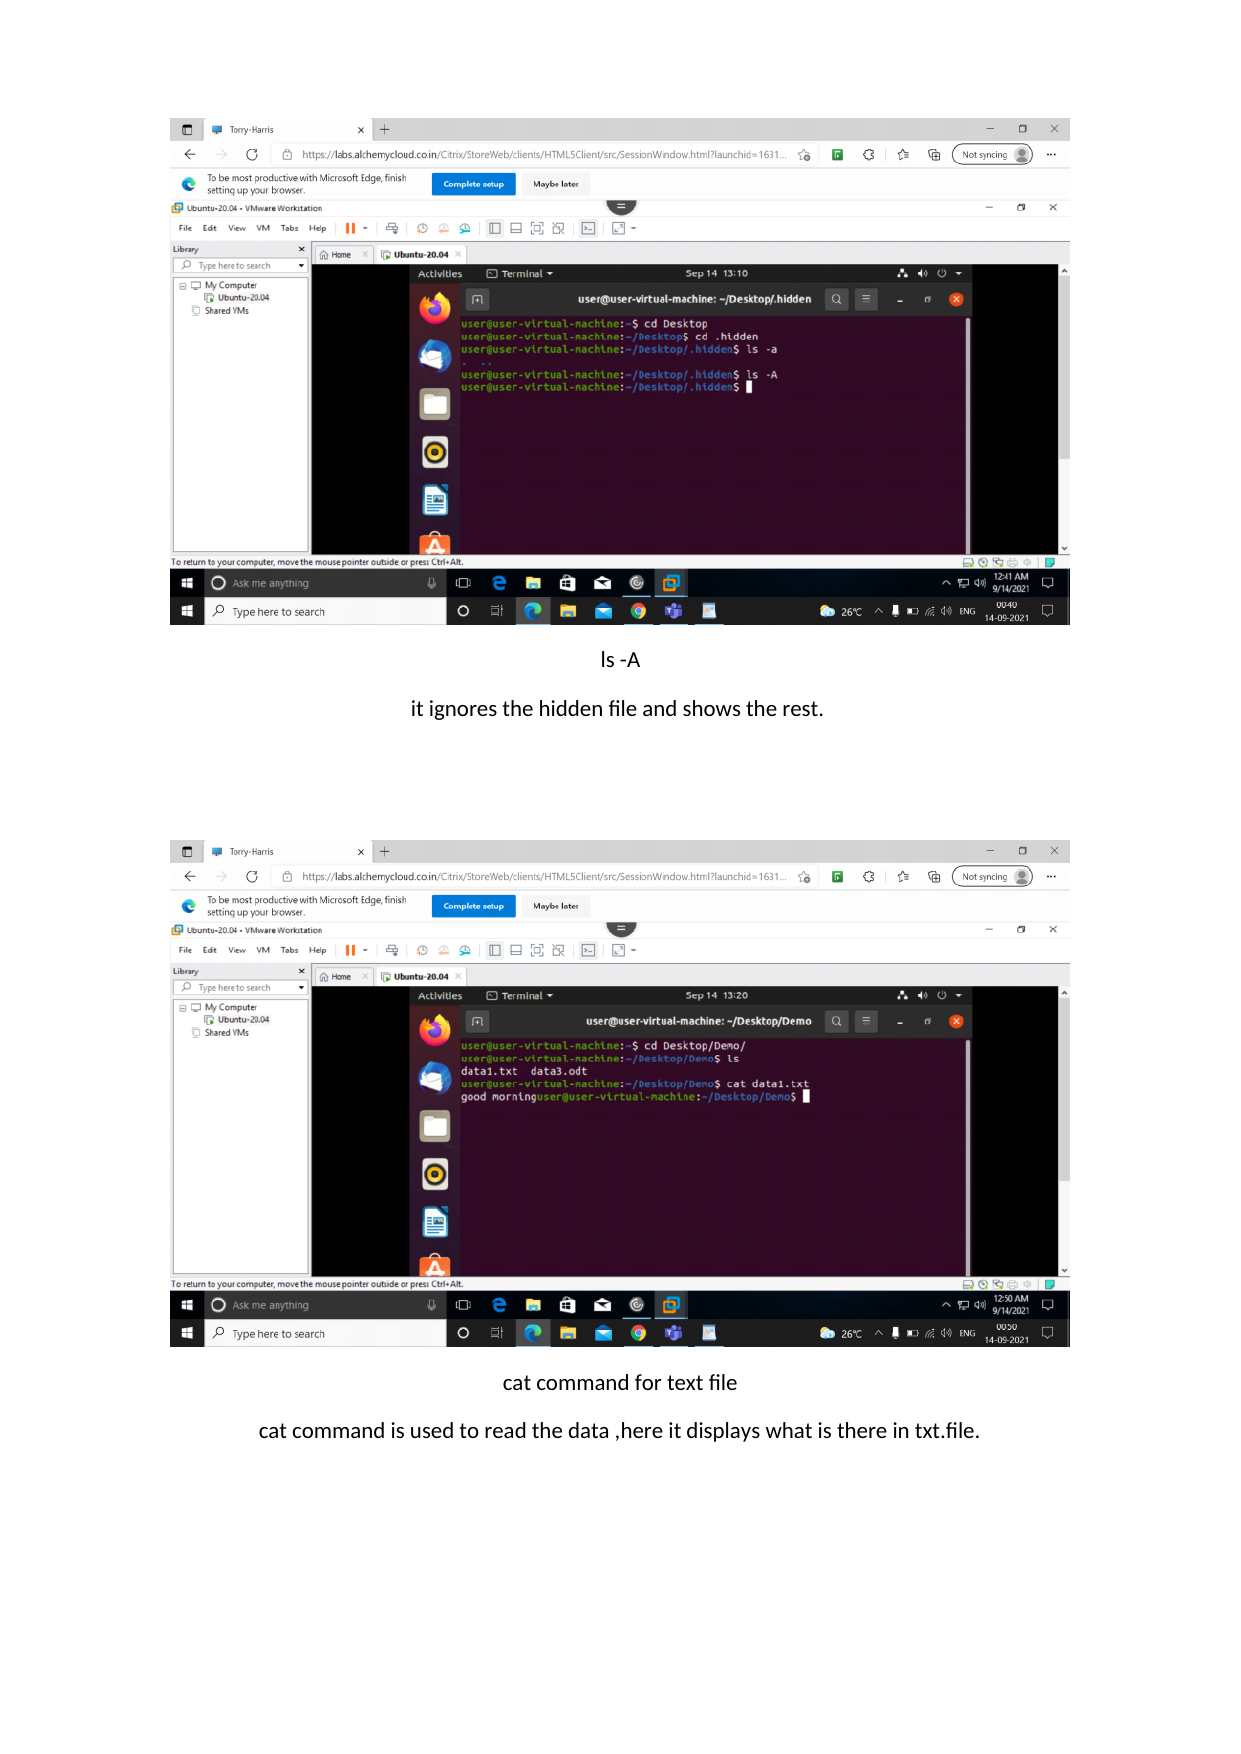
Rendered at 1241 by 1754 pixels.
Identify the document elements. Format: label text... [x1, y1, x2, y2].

text cat command for text file [118, 1368, 1122, 1396]
text it ignores the hidden file and shows the rest. [118, 694, 1122, 722]
text ls -A [118, 645, 1122, 673]
text cat command is used to read the data ,here it displays what is there in txt.file. [118, 1417, 1122, 1444]
